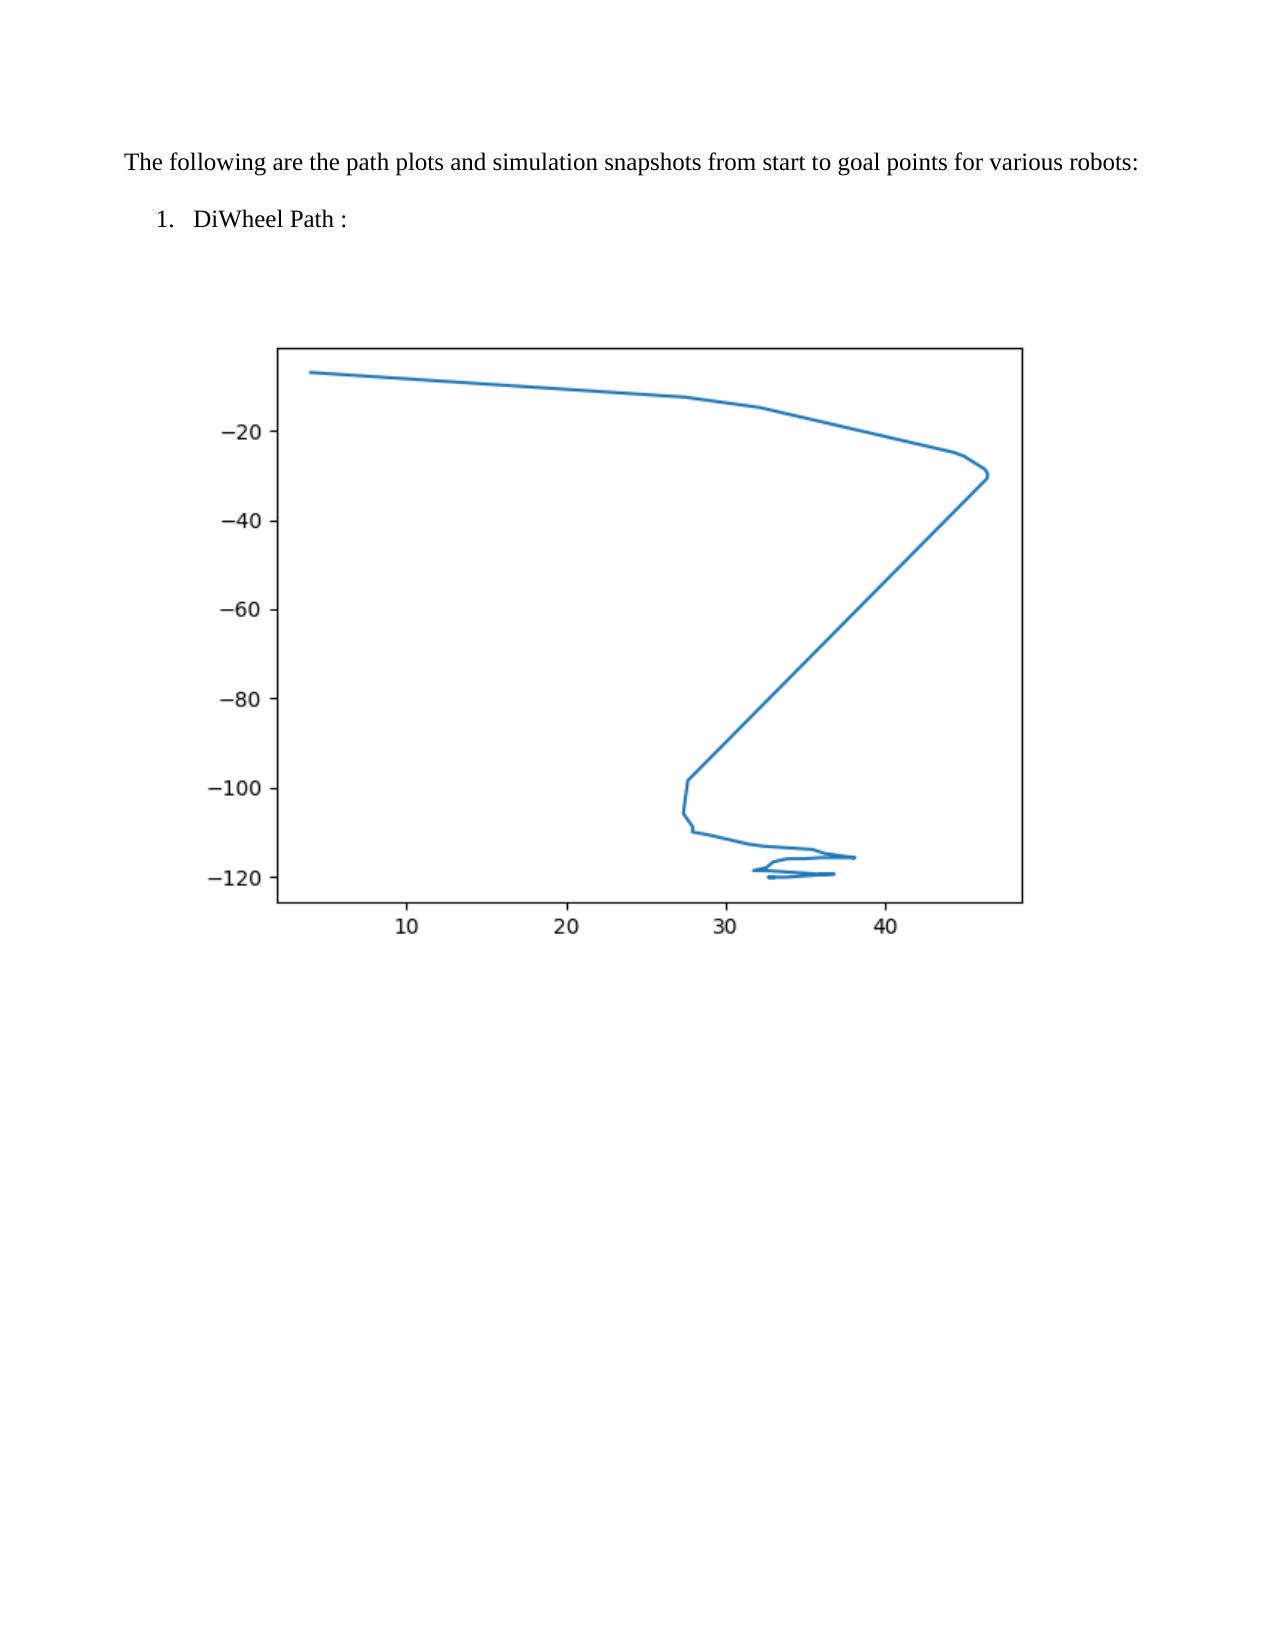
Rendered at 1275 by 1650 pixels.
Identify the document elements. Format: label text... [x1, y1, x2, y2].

list DiWheel Path : [156, 204, 1157, 233]
picture [157, 261, 1118, 982]
text The following are the path plots and simulation snapshots from start to goal points for various robots: [118, 147, 1157, 176]
